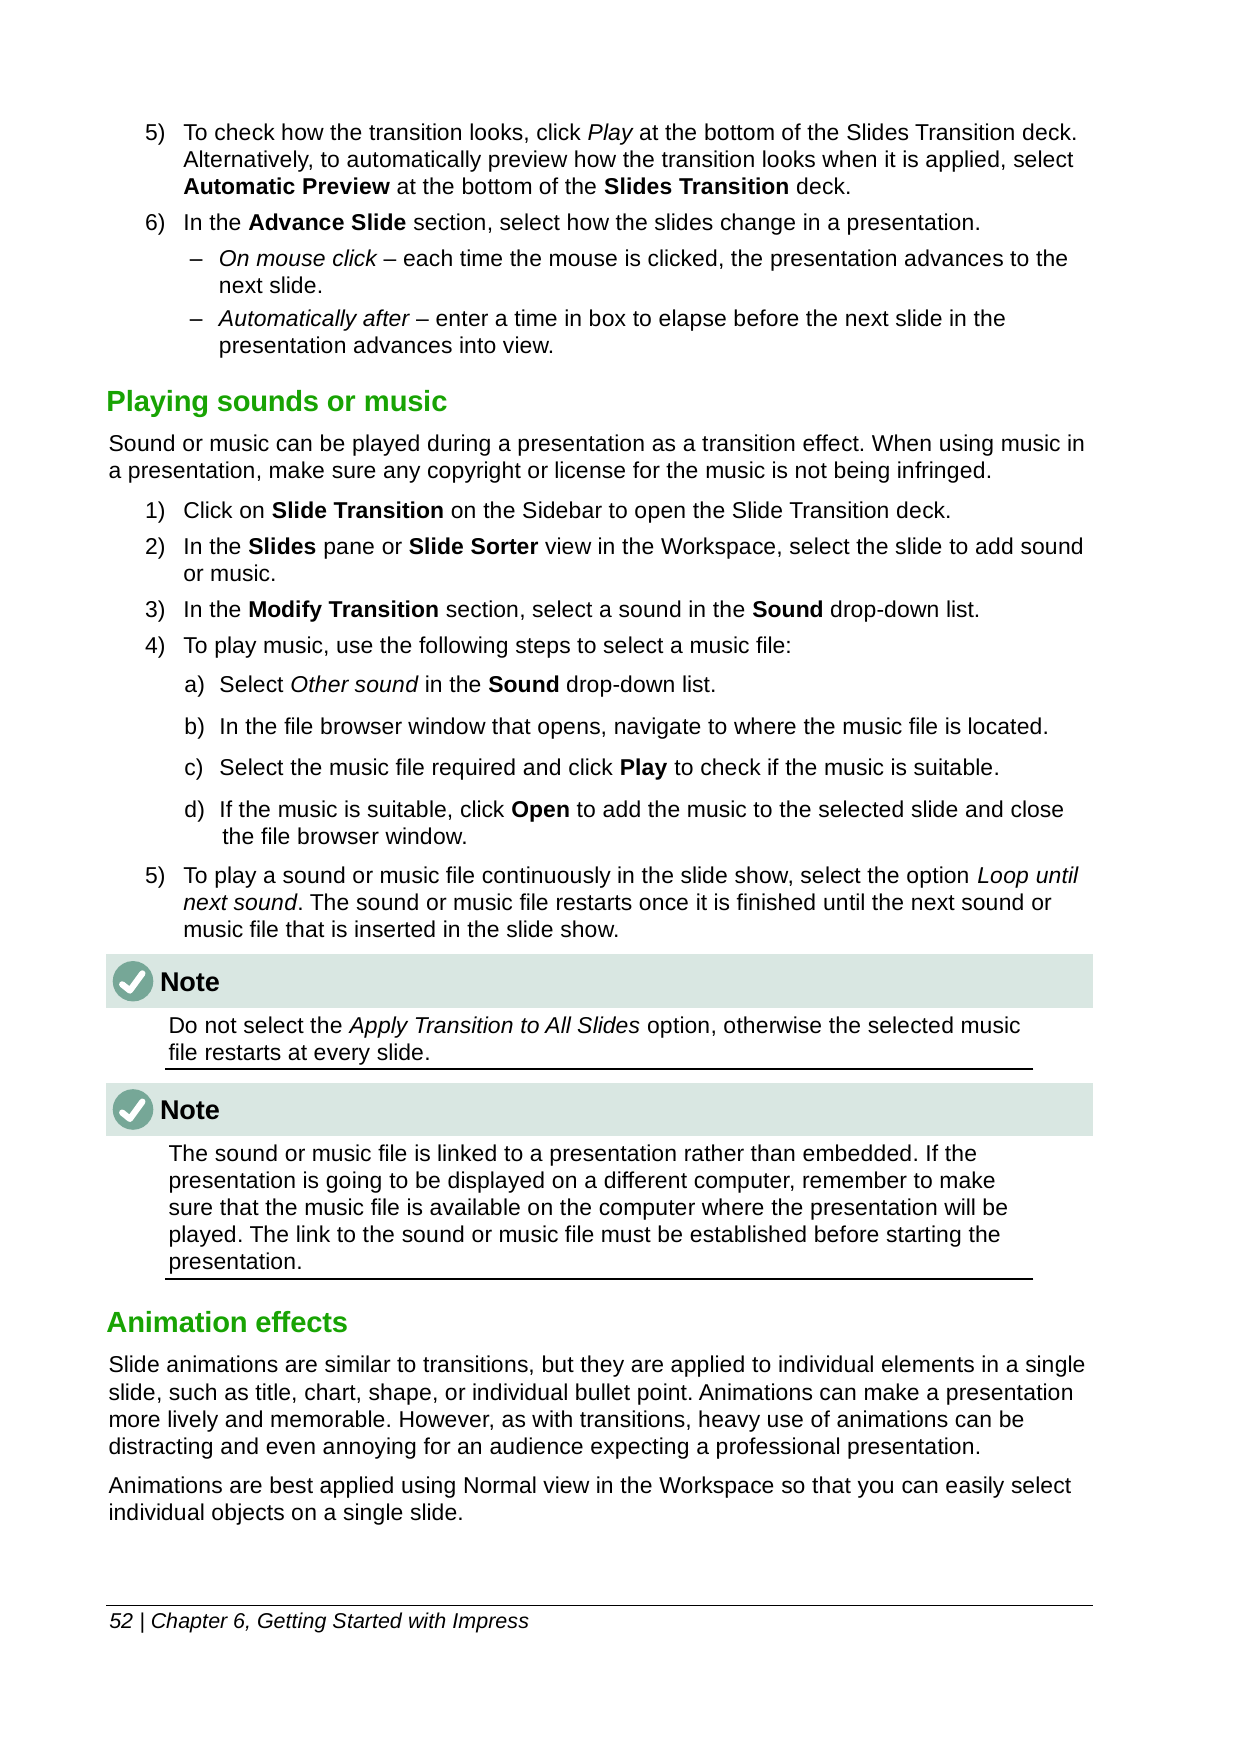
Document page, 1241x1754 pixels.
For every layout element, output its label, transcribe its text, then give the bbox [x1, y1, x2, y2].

list In the Slides pane or Slide Sorter view in the Workspace, select the slide to add sound or music. [165, 532, 1093, 587]
list Select Other sound in the Sound drop-down list. [181, 667, 1093, 700]
list To check how the transition looks, click Play at the bottom of the Slides Transition deck. Alternatively, to automatically preview how the transition looks when it is applied, select Automatic Preview at the bottom of the Slides Transition deck. [165, 118, 1093, 199]
list Select the music file required and click Play to check if the music is suitable. [181, 751, 1093, 784]
list In the Advance Slide section, select how the slides change in a presentation. [165, 208, 1093, 235]
subtitle Note [106, 1083, 1093, 1136]
list To play a sound or music file continuously in the slide show, select the option Loop until next sound. The sound or music file restarts once it is finished until the next sound or music file that is inserted in the slide show. [165, 861, 1093, 943]
list Automatically after – enter a time in box to elapse before the next slide in the presentation advances into view. [189, 304, 1093, 359]
text Do not select the Apply Transition to All Slides option, otherwise the selected music file restarts at every slide. [165, 1008, 1033, 1068]
subtitle Animation effects [106, 1305, 1093, 1338]
text The sound or music file is linked to a presentation rather than embedded. If the presentation is going to be displayed on a different computer, remember to make sure that the music file is available on the computer where the presentation will be played. The link to the sound or music file must be established before starting the presentation. [165, 1136, 1033, 1278]
list In the Modify Transition section, select a sound in the Sound drop-down list. [165, 595, 1093, 622]
list In the file browser window that opens, navigate to where the music file is located. [181, 709, 1093, 742]
list On mouse click – each time the mouse is clicked, the presentation advances to the next slide. [189, 244, 1093, 298]
list Click on Slide Transition on the Sidebar to open the Slide Transition deck. [165, 496, 1093, 523]
text Sound or music can be played during a presentation as a transition effect. When using music in a presentation, make sure any copyright or license for the music is not being infringed. [108, 430, 1093, 484]
text Animations are best applied using Normal view in the Workspace so that you can easily select individual objects on a single slide. [108, 1472, 1093, 1526]
subtitle Note [106, 954, 1093, 1008]
list If the music is suitable, click Open to add the music to the selected slide and close the file browser window. [181, 793, 1093, 853]
subtitle Playing sounds or music [106, 384, 1093, 417]
text Slide animations are similar to transitions, but they are applied to individual elements in a single slide, such as title, chart, shape, or individual bullet point. Animations can make a presentation more lively and memorable. However, as with transitions, heavy use of animations can be distracting and even annoying for an audience expecting a professional presentation. [108, 1351, 1093, 1459]
list To play music, use the following steps to select a music file: [165, 631, 1093, 658]
